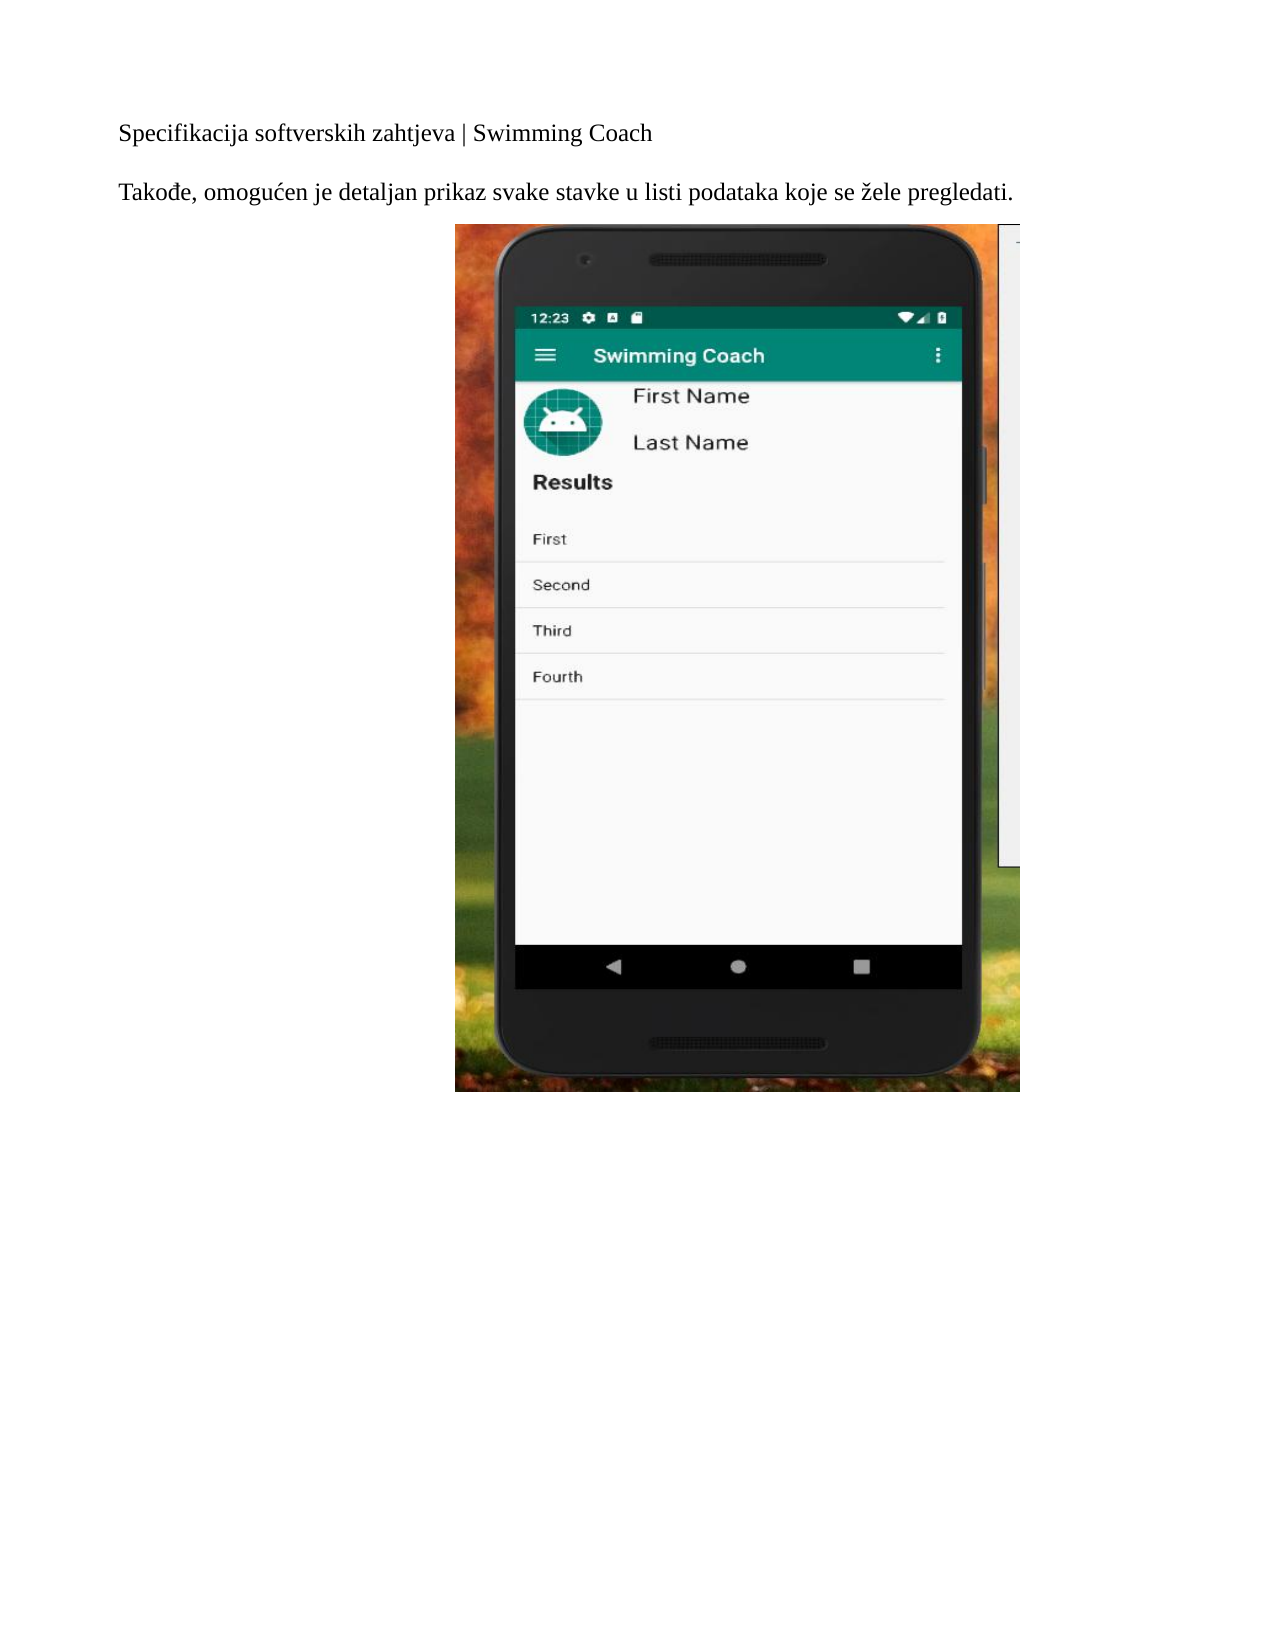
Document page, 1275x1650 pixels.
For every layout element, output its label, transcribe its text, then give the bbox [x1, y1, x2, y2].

text Takođe, omogućen je detaljan prikaz svake stavke u listi podataka koje se žele pregledati. [118, 177, 1157, 206]
picture [455, 224, 1020, 1092]
